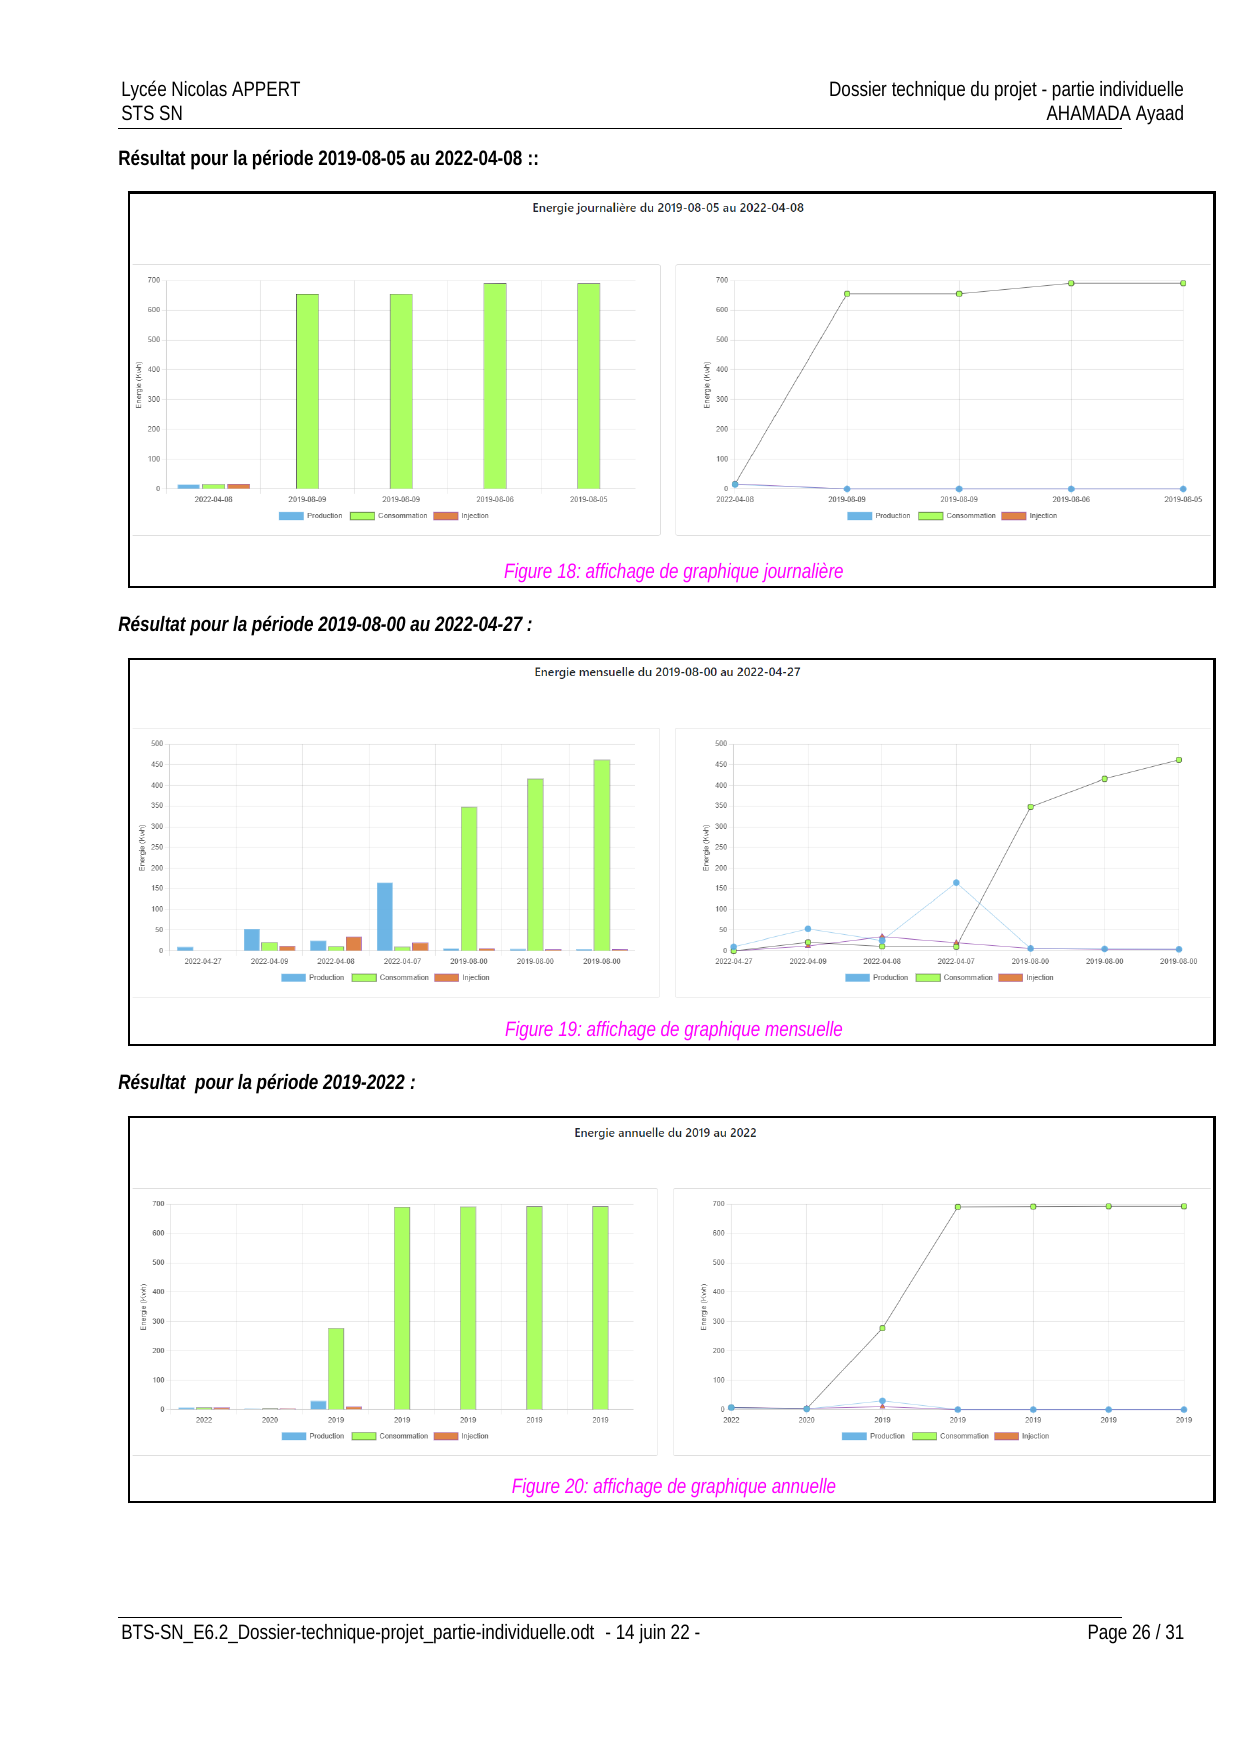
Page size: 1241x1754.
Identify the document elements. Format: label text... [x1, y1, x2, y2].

text [130, 194, 1213, 586]
text Résultat pour la période 2019-08-05 au 2022-04-08 :: [118, 145, 1122, 169]
text [130, 1118, 1213, 1501]
text Figure 18: affichage de graphique journalière [132, 560, 1211, 583]
picture [132, 196, 1211, 560]
text [130, 660, 1213, 1044]
text Figure 19: affichage de graphique mensuelle [132, 1018, 1211, 1041]
text Résultat pour la période 2019-08-00 au 2022-04-27 : [118, 612, 1122, 636]
picture [132, 663, 1211, 1018]
text Figure 20: affichage de graphique annuelle [132, 1475, 1211, 1498]
text Résultat pour la période 2019-2022 : [118, 1070, 1122, 1094]
picture [132, 1121, 1211, 1475]
